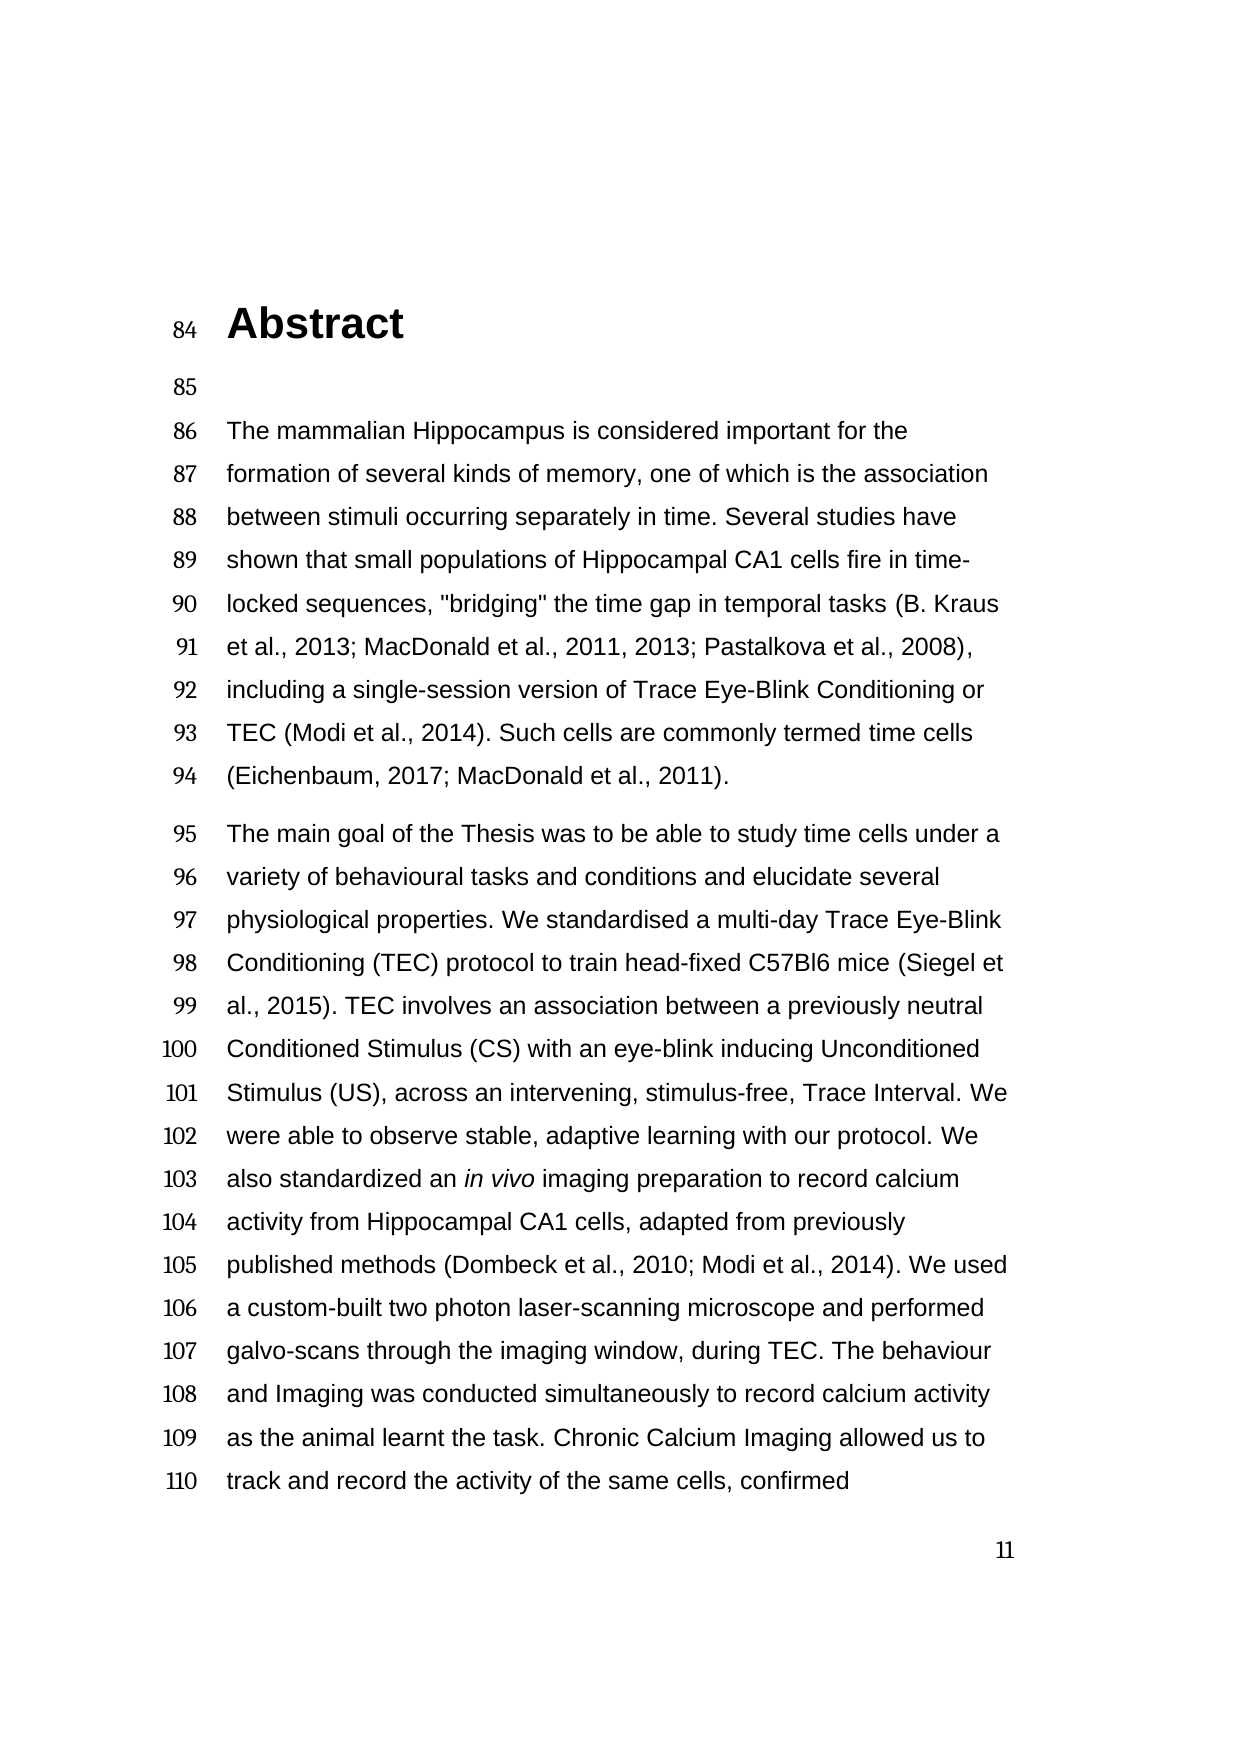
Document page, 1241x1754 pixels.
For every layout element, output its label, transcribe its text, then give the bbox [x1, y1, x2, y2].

subtitle Abstract [226, 298, 1014, 348]
text The mammalian Hippocampus is considered important for the formation of several kinds of memory, one of which is the association between stimuli occurring separately in time. Several studies have shown that small populations of Hippocampal CA1 cells fire in time-locked sequences, "bridging" the time gap in temporal tasks (B. Kraus et al., 2013; MacDonald et al., 2011, 2013; Pastalkova et al., 2008)⁠, including a single-session version of Trace Eye-Blink Conditioning or TEC (Modi et al., 2014)⁠. Such cells are commonly termed time cells (Eichenbaum, 2017; MacDonald et al., 2011)⁠. [226, 416, 1014, 790]
text The main goal of the Thesis was to be able to study time cells under a variety of behavioural tasks and conditions and elucidate several physiological properties. We standardised a multi-day Trace Eye-Blink Conditioning (TEC) protocol to train head-fixed C57Bl6 mice (Siegel et al., 2015)⁠. TEC involves an association between a previously neutral Conditioned Stimulus (CS) with an eye-blink inducing Unconditioned Stimulus (US), across an intervening, stimulus-free, Trace Interval. We were able to observe stable, adaptive learning with our protocol. We also standardized an in vivo imaging preparation to record calcium activity from Hippocampal CA1 cells, adapted from previously published methods (Dombeck et al., 2010; Modi et al., 2014)⁠. We used a custom-built two photon laser-scanning microscope and performed galvo-scans through the imaging window, during TEC. The behaviour and Imaging was conducted simultaneously to record calcium activity as the animal learnt the task. Chronic Calcium Imaging allowed us to track and record the activity of the same cells, confirmed [226, 819, 1014, 1494]
